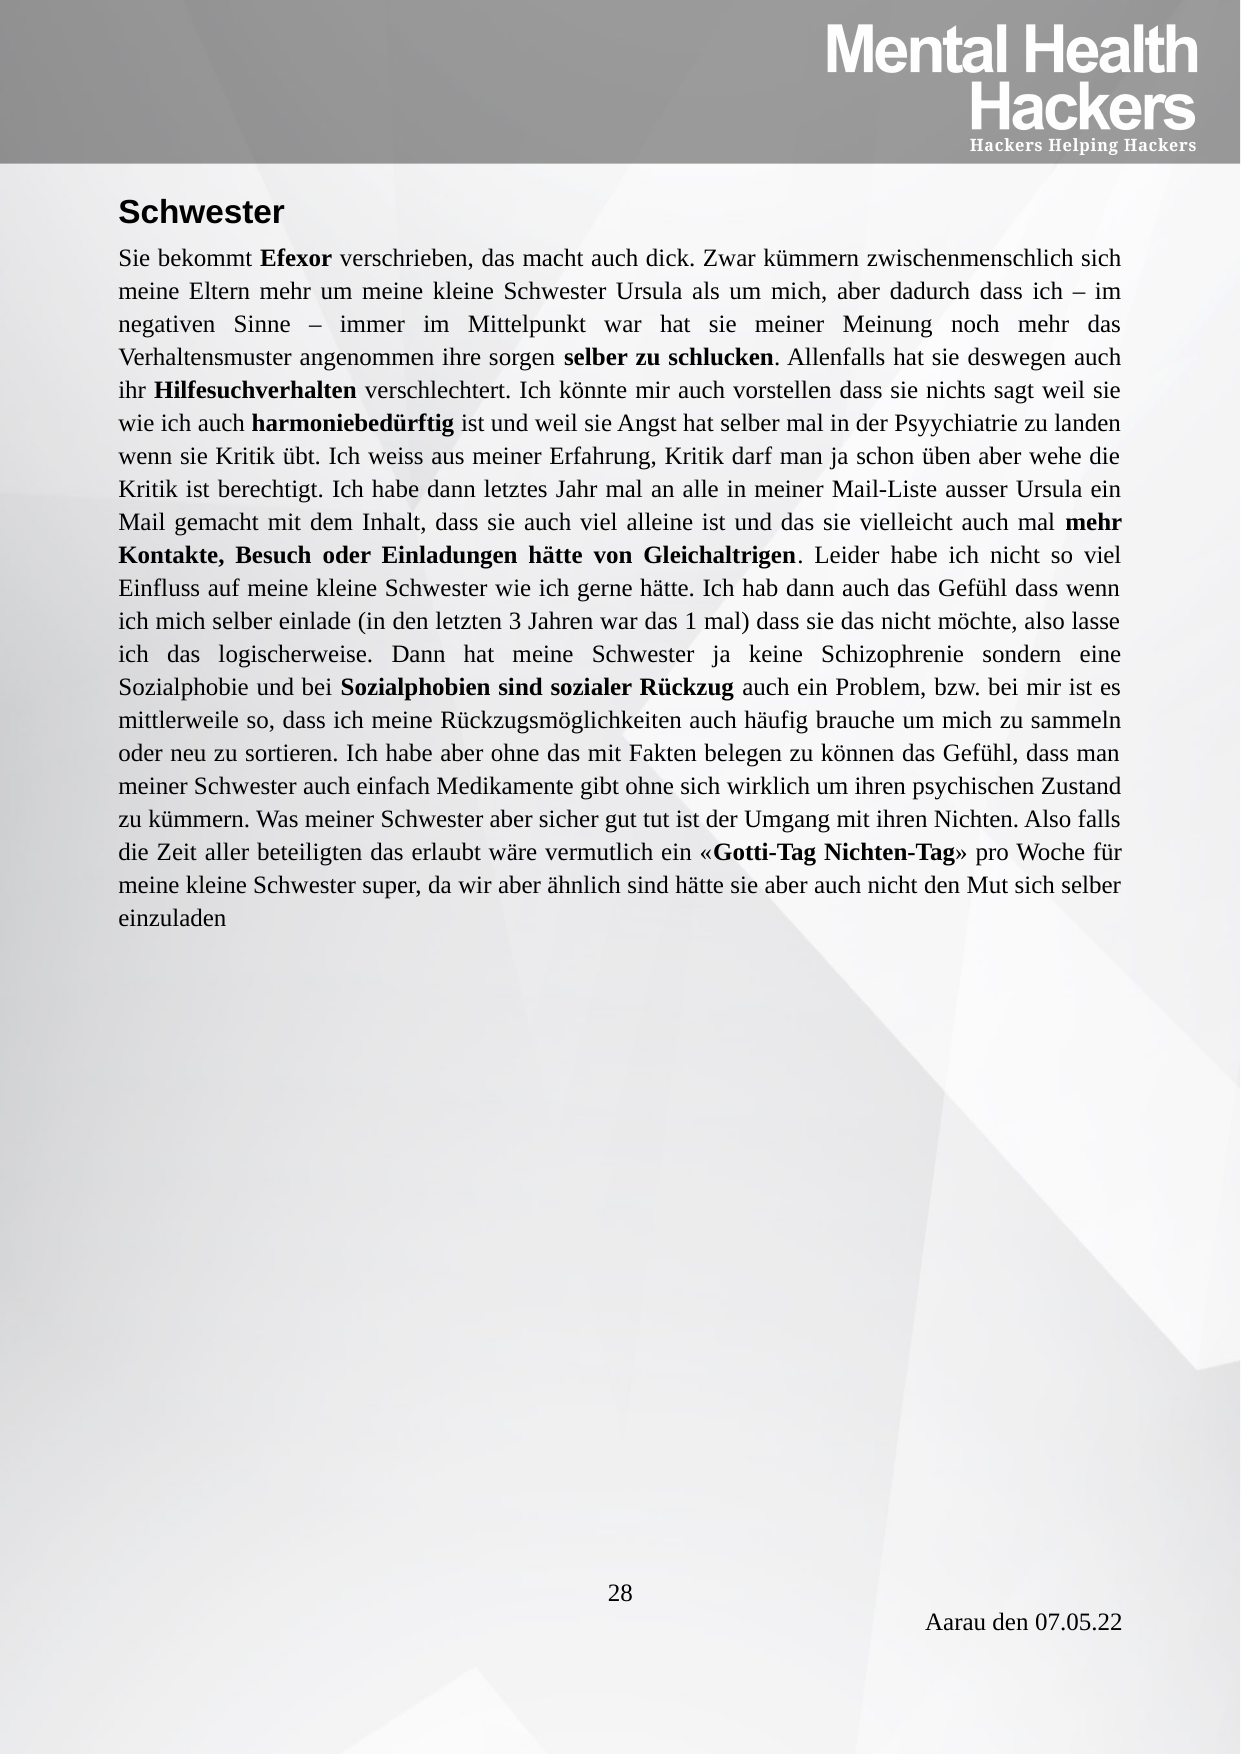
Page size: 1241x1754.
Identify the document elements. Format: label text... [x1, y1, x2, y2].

text Sie bekommt Efexor verschrieben, das macht auch dick. Zwar kümmern zwischenmenschlich sich meine Eltern mehr um meine kleine Schwester Ursula als um mich, aber dadurch dass ich – im negativen Sinne – immer im Mittelpunkt war hat sie meiner Meinung noch mehr das Verhaltensmuster angenommen ihre sorgen selber zu schlucken. Allenfalls hat sie deswegen auch ihr Hilfesuchverhalten verschlechtert. Ich könnte mir auch vorstellen dass sie nichts sagt weil sie wie ich auch harmoniebedürftig ist und weil sie Angst hat selber mal in der Psyychiatrie zu landen wenn sie Kritik übt. Ich weiss aus meiner Erfahrung, Kritik darf man ja schon üben aber wehe die Kritik ist berechtigt. Ich habe dann letztes Jahr mal an alle in meiner Mail-Liste ausser Ursula ein Mail gemacht mit dem Inhalt, dass sie auch viel alleine ist und das sie vielleicht auch mal mehr Kontakte, Besuch oder Einladungen hätte von Gleichaltrigen. Leider habe ich nicht so viel Einfluss auf meine kleine Schwester wie ich gerne hätte. Ich hab dann auch das Gefühl dass wenn ich mich selber einlade (in den letzten 3 Jahren war das 1 mal) dass sie das nicht möchte, also lasse ich das logischerweise. Dann hat meine Schwester ja keine Schizophrenie sondern eine Sozialphobie und bei Sozialphobien sind sozialer Rückzug auch ein Problem, bzw. bei mir ist es mittlerweile so, dass ich meine Rückzugsmöglichkeiten auch häufig brauche um mich zu sammeln oder neu zu sortieren. Ich habe aber ohne das mit Fakten belegen zu können das Gefühl, dass man meiner Schwester auch einfach Medikamente gibt ohne sich wirklich um ihren psychischen Zustand zu kümmern. Was meiner Schwester aber sicher gut tut ist der Umgang mit ihren Nichten. Also falls die Zeit aller beteiligten das erlaubt wäre vermutlich ein «Gotti-Tag Nichten-Tag» pro Woche für meine kleine Schwester super, da wir aber ähnlich sind hätte sie aber auch nicht den Mut sich selber einzuladen [118, 243, 1122, 932]
subtitle Schwester [118, 192, 1122, 231]
picture [0, 0, 1241, 1754]
